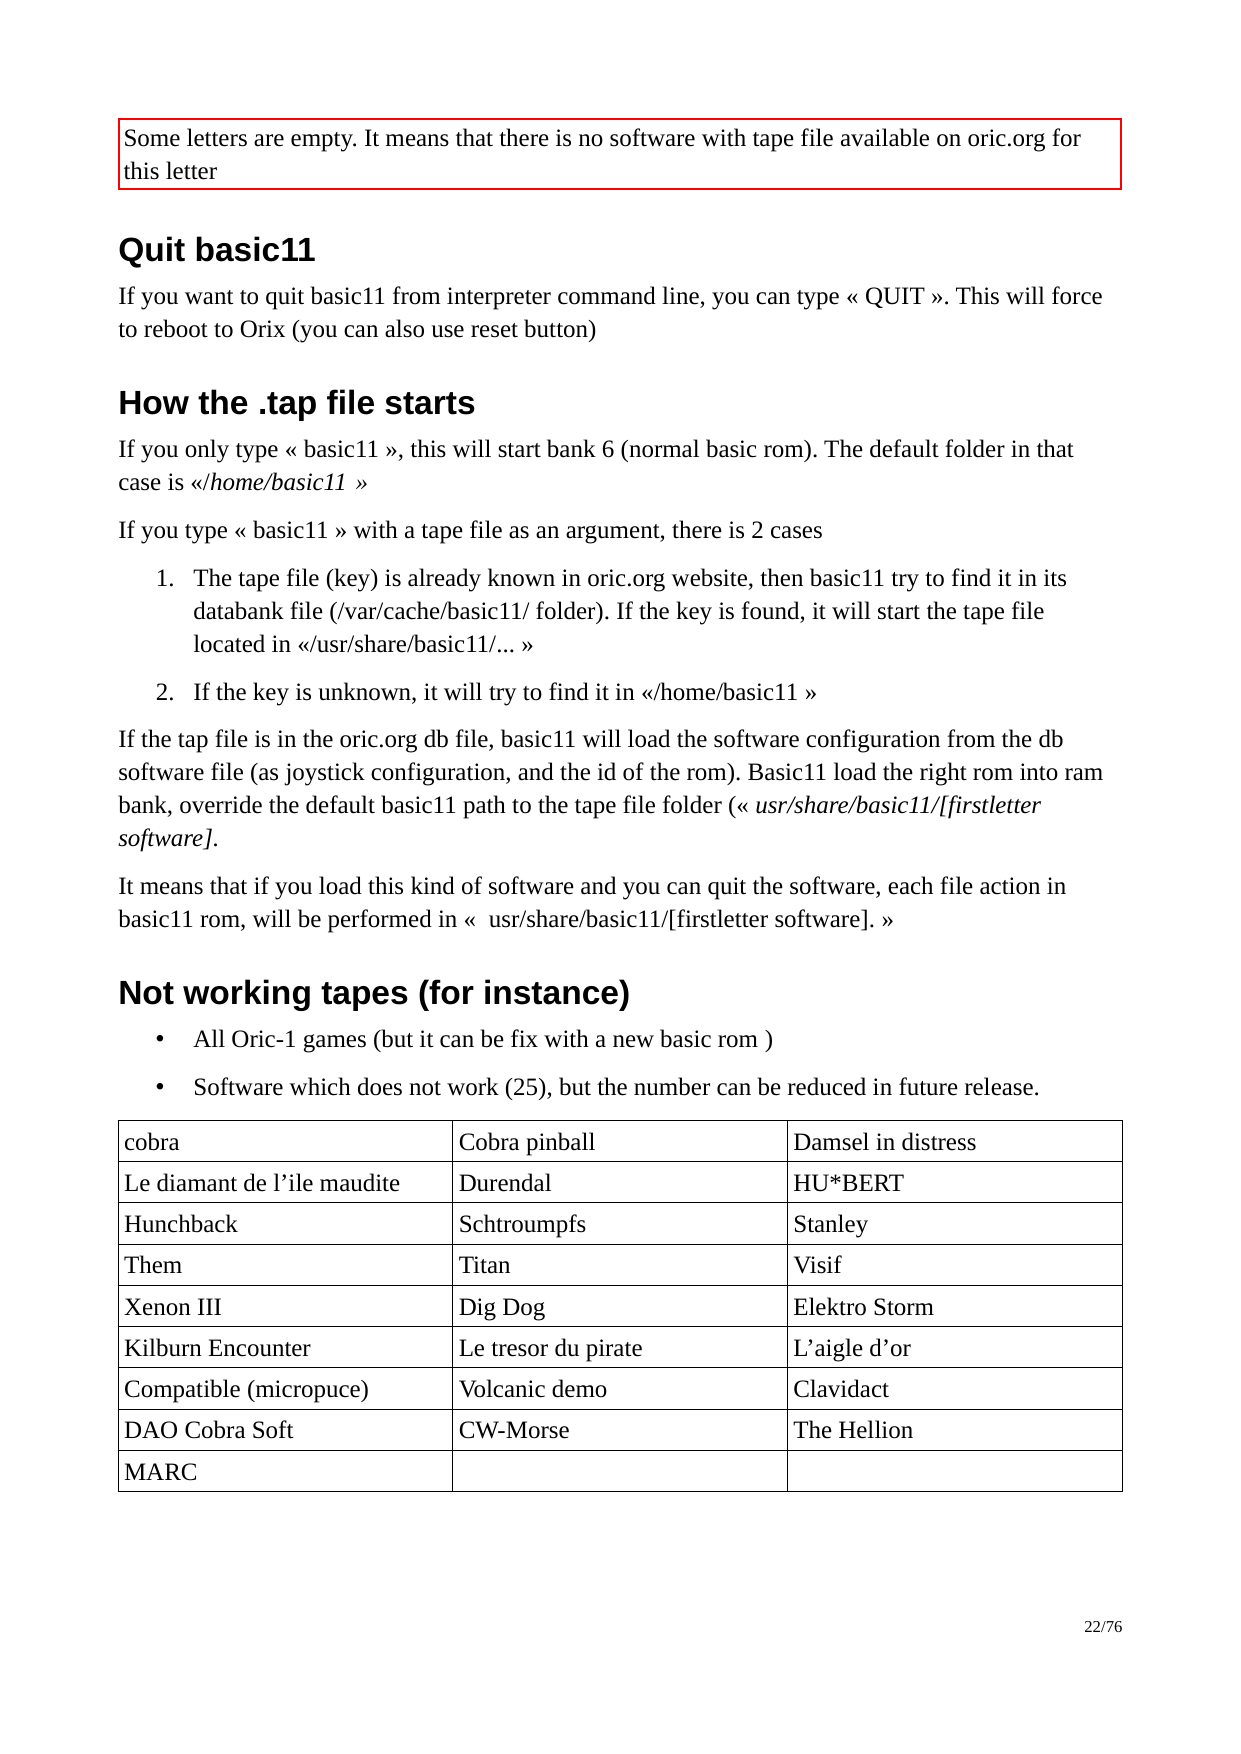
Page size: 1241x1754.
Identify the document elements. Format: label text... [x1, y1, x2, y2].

table_cell [453, 1451, 787, 1491]
table_cell [788, 1451, 1122, 1491]
text If you want to quit basic11 from interpreter command line, you can type « QUIT ». This will force to reboot to Orix (you can also use reset button) [118, 281, 1122, 343]
subtitle Quit basic11 [118, 230, 1122, 269]
table_cell Xenon III [119, 1286, 452, 1326]
table_header Damsel in distress [788, 1121, 1122, 1161]
table_cell Durendal [453, 1162, 787, 1202]
table_header cobra [119, 1121, 452, 1161]
table_cell Stanley [788, 1203, 1122, 1243]
table_cell Clavidact [788, 1368, 1122, 1408]
subtitle Not working tapes (for instance) [118, 973, 1122, 1012]
list If the key is unknown, it will try to find it in «/home/basic11 » [156, 677, 1122, 705]
list Software which does not work (25), but the number can be reduced in future release. [156, 1072, 1122, 1101]
text If you type « basic11 » with a tape file as an argument, there is 2 cases [118, 515, 1122, 544]
table_cell HU*BERT [788, 1162, 1122, 1202]
text If you only type « basic11 », this will start bank 6 (normal basic rom). The default folder in that case is «/home/basic11 » [118, 434, 1122, 496]
text If the tap file is in the oric.org db file, basic11 will load the software configuration from the db software file (as joystick configuration, and the id of the rom). Basic11 load the right rom into ram bank, override the default basic11 path to the tape file folder (« usr/share/basic11/[firstletter software]. [118, 724, 1122, 852]
list All Oric-1 games (but it can be fix with a new basic rom ) [156, 1024, 1122, 1053]
table_cell Hunchback [119, 1203, 452, 1243]
table_cell Them [119, 1245, 452, 1285]
table_header Cobra pinball [453, 1121, 787, 1161]
table_cell Dig Dog [453, 1286, 787, 1326]
table_cell Elektro Storm [788, 1286, 1122, 1326]
text It means that if you load this kind of software and you can quit the software, each file action in basic11 rom, will be performed in « usr/share/basic11/[firstletter software]. » [118, 871, 1122, 933]
table_cell The Hellion [788, 1410, 1122, 1450]
table_cell Visif [788, 1245, 1122, 1285]
table_cell Le tresor du pirate [453, 1327, 787, 1367]
table_cell Compatible (micropuce) [119, 1368, 452, 1408]
table_cell MARC [119, 1451, 452, 1491]
list The tape file (key) is already known in oric.org website, then basic11 try to find it in its databank file (/var/cache/basic11/ folder). If the key is found, it will start the tape file located in «/usr/share/basic11/... » [156, 563, 1122, 658]
table_cell DAO Cobra Soft [119, 1410, 452, 1450]
table_cell Kilburn Encounter [119, 1327, 452, 1367]
table_cell Titan [453, 1245, 787, 1285]
table_cell L’aigle d’or [788, 1327, 1122, 1367]
text Some letters are empty. It means that there is no software with tape file available on oric.org for this letter [120, 120, 1120, 188]
table_cell CW-Morse [453, 1410, 787, 1450]
table_cell Schtroumpfs [453, 1203, 787, 1243]
table_cell Le diamant de l’ile maudite [119, 1162, 452, 1202]
table_cell Volcanic demo [453, 1368, 787, 1408]
subtitle How the .tap file starts [118, 383, 1122, 422]
